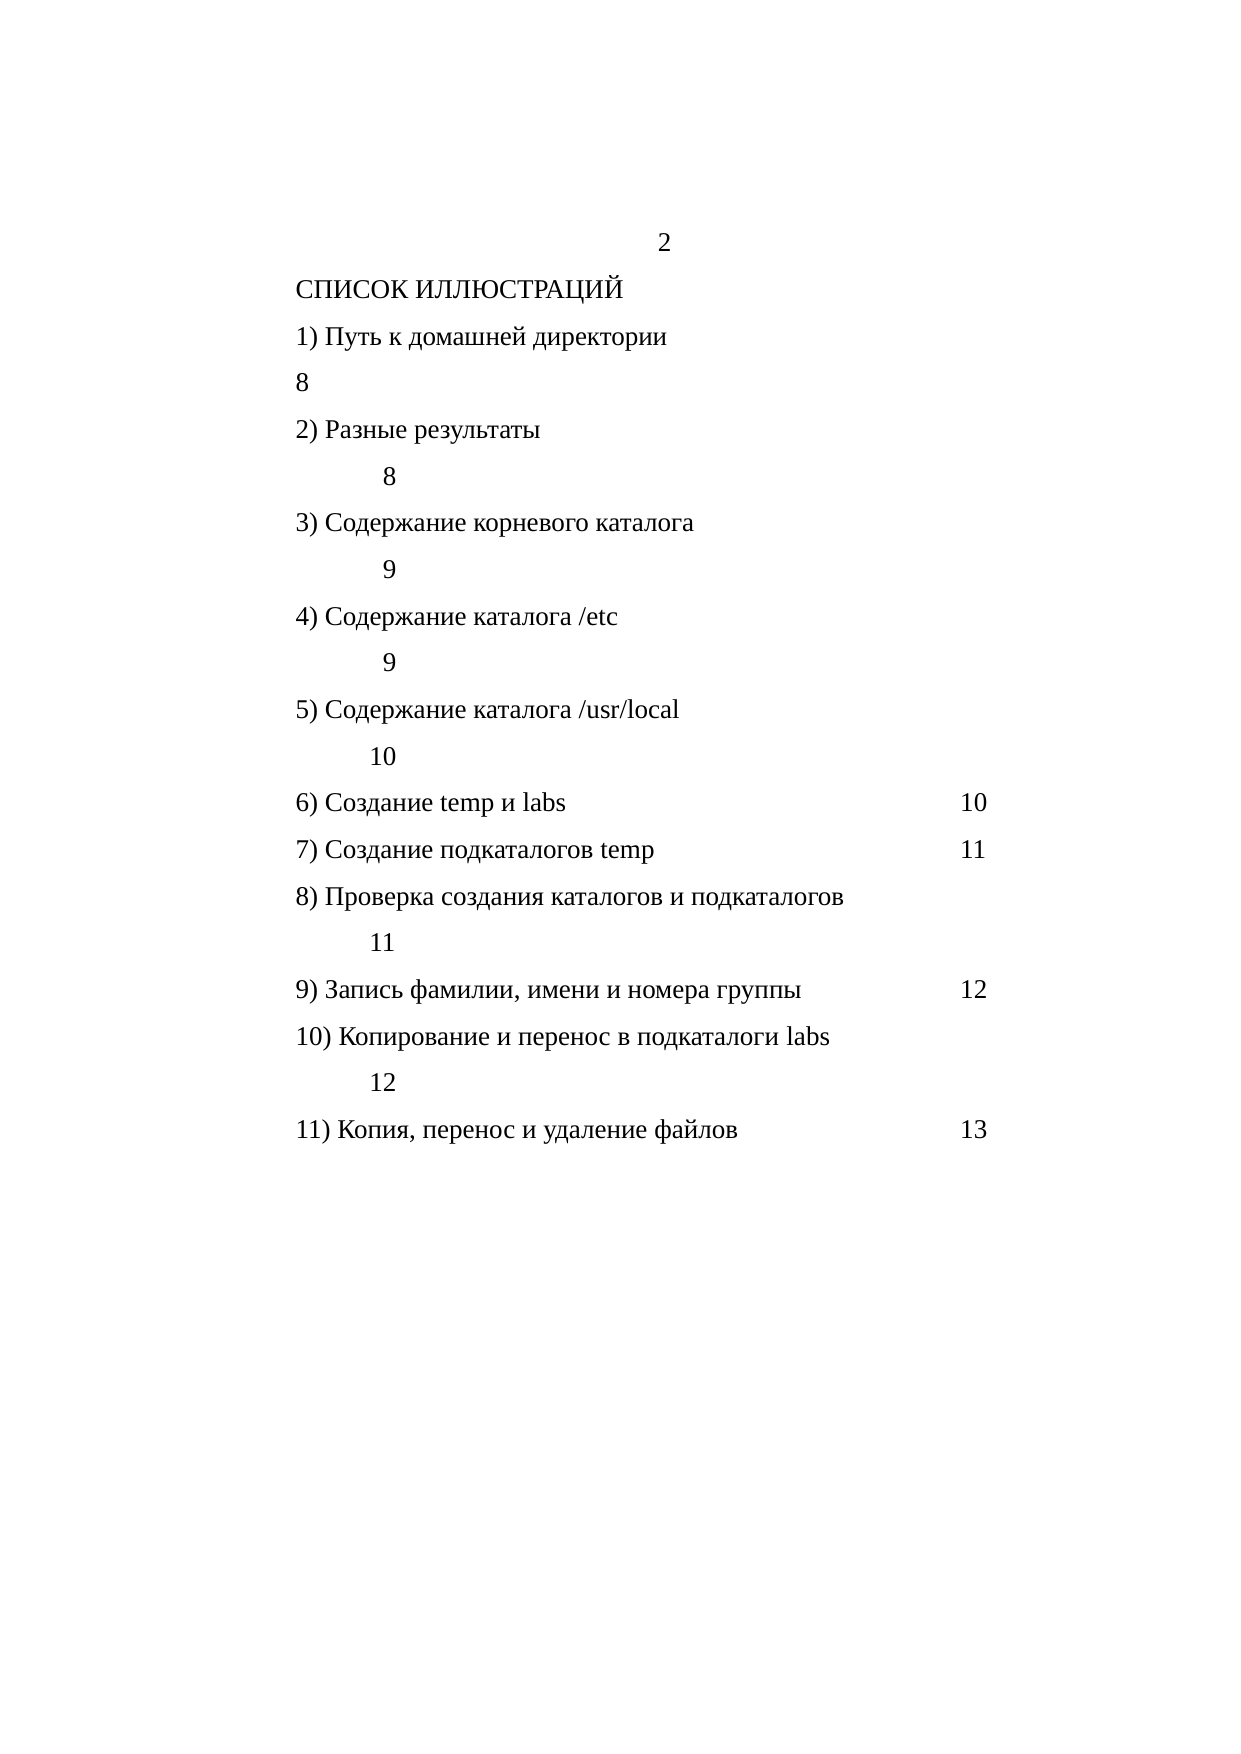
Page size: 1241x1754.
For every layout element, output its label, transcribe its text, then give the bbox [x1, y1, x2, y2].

text 8) Проверка создания каталогов и подкаталогов 11 [295, 879, 1033, 957]
text 2) Разные результаты 8 [295, 413, 1033, 491]
text 6) Создание temp и labs 10 [295, 786, 1033, 817]
text 5) Содержание каталога /usr/local 10 [295, 693, 1033, 771]
text 1) Путь к домашней директории 8 [295, 319, 1033, 397]
text 4) Содержание каталога /etc 9 [295, 599, 1033, 677]
text СПИСОК ИЛЛЮСТРАЦИЙ [295, 273, 1033, 304]
text 2 [295, 226, 1033, 257]
text 3) Содержание корневого каталога 9 [295, 506, 1033, 584]
text 7) Создание подкаталогов temp 11 [295, 833, 1033, 864]
text 9) Запись фамилии, имени и номера группы 12 10) Копирование и перенос в подкаталоги labs 12 11) Копия, перенос и удаление файлов 13 [295, 973, 1033, 1144]
